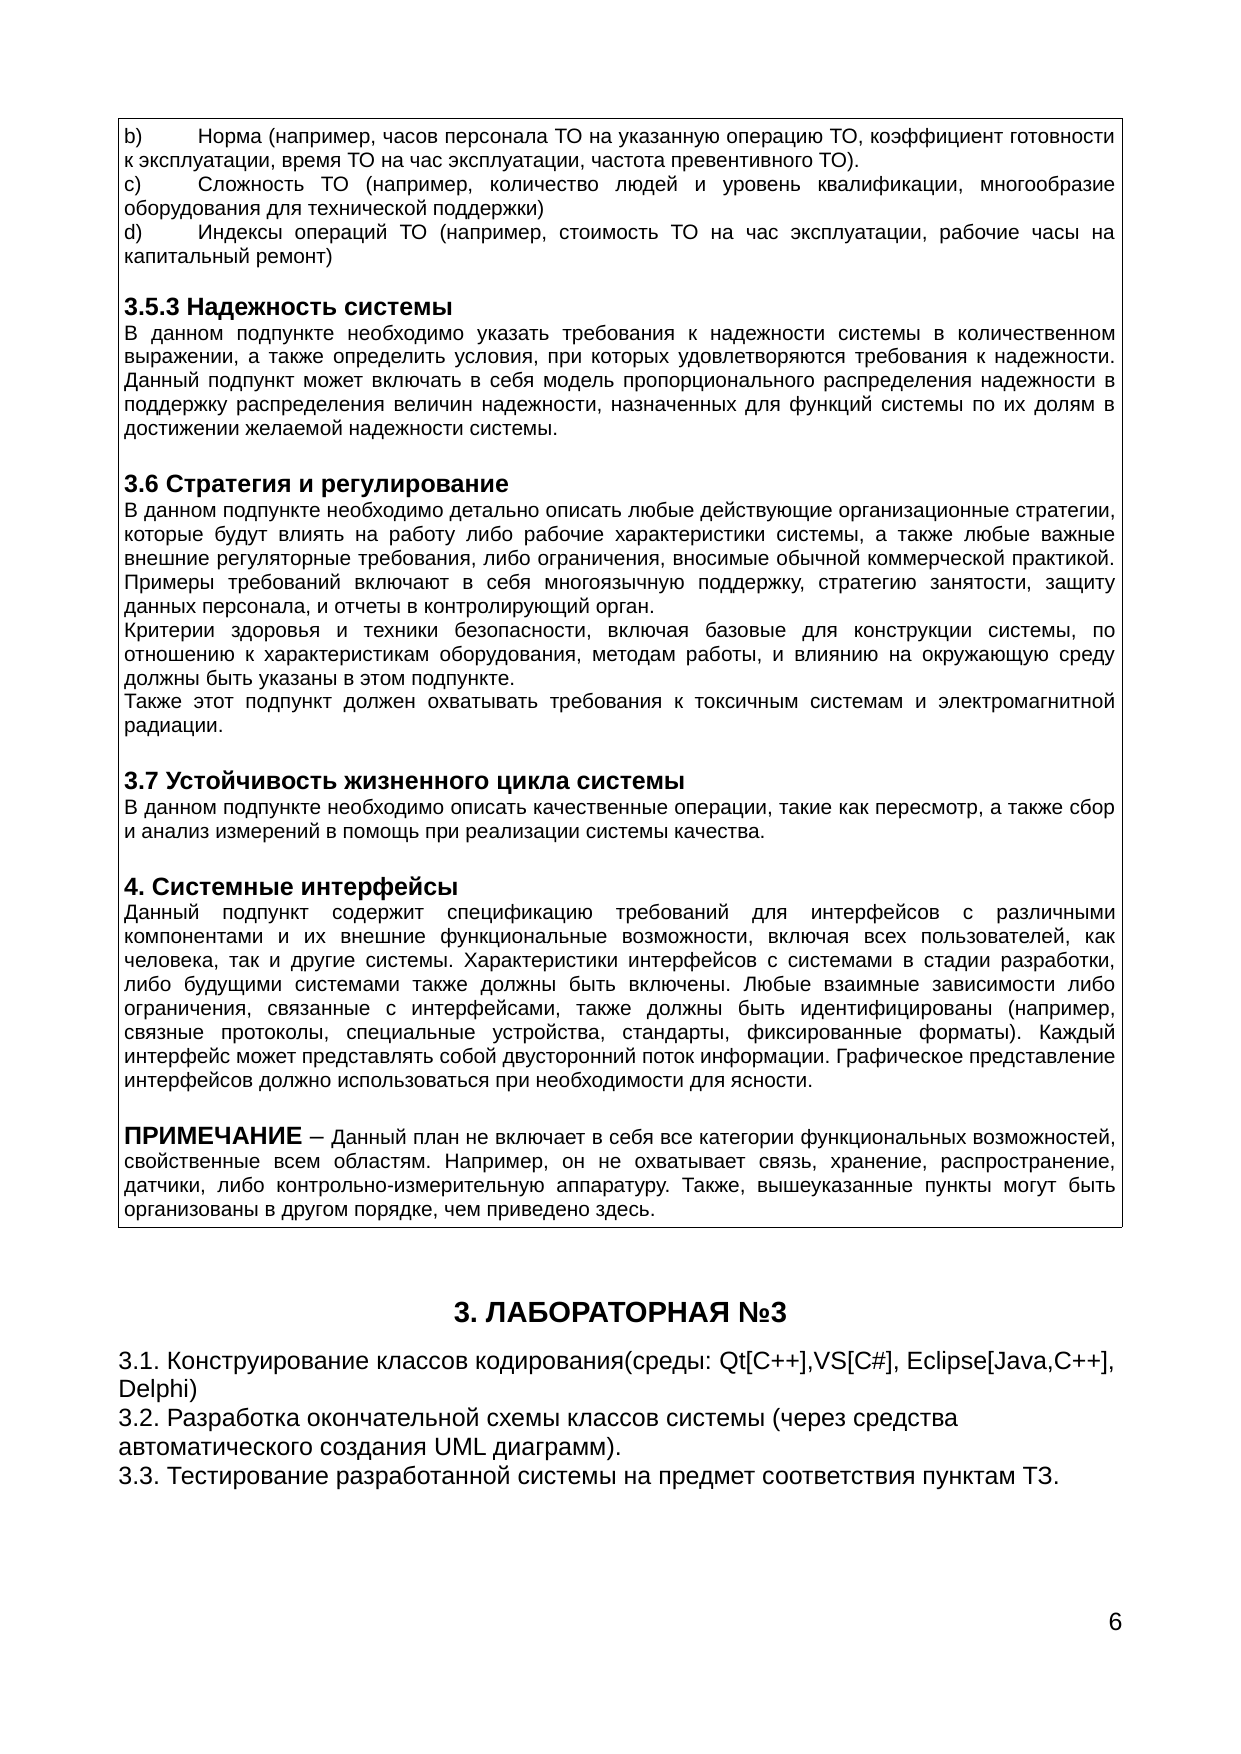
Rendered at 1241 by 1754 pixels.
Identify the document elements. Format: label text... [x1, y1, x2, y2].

text 3.2. Разработка окончательной схемы классов системы (через средства автоматического создания UML диаграмм). [118, 1403, 1122, 1461]
subtitle 3. Лабораторная №3 [118, 1295, 1122, 1328]
text 3.3. Тестирование разработанной системы на предмет соответствия пунктам ТЗ. [118, 1461, 1122, 1489]
table_header b) Норма (например, часов персонала ТО на указанную операцию ТО, коэффициент готовности к эксплуатации, время ТО на час эксплуатации, частота превентивного ТО). c) Сложность ТО (например, количество людей и уровень квалификации, многообразие оборудования для технической поддержки) d) Индексы операций ТО (например, стоимость ТО на час эксплуатации, рабочие часы на капитальный ремонт) 3.5.3 Надежность системы В данном подпункте необходимо указать требования к надежности системы в количественном выражении, а также определить условия, при которых удовлетворяются требования к надежности. Данный подпункт может включать в себя модель пропорционального распределения надежности в поддержку распределения величин надежности, назначенных для функций системы по их долям в достижении желаемой надежности системы. 3.6 Стратегия и регулирование В данном подпункте необходимо детально описать любые действующие организационные стратегии, которые будут влиять на работу либо рабочие характеристики системы, а также любые важные внешние регуляторные требования, либо ограничения, вносимые обычной коммерческой практикой. Примеры требований включают в себя многоязычную поддержку, стратегию занятости, защиту данных персонала, и отчеты в контролирующий орган. Критерии здоровья и техники безопасности, включая базовые для конструкции системы, по отношению к характеристикам оборудования, методам работы, и влиянию на окружающую среду должны быть указаны в этом подпункте. Также этот подпункт должен охватывать требования к токсичным системам и электромагнитной радиации. 3.7 Устойчивость жизненного цикла системы В данном подпункте необходимо описать качественные операции, такие как пересмотр, а также сбор и анализ измерений в помощь при реализации системы качества. 4. Системные интерфейсы Данный подпункт содержит спецификацию требований для интерфейсов с различными компонентами и их внешние функциональные возможности, включая всех пользователей, как человека, так и другие системы. Характеристики интерфейсов с системами в стадии разработки, либо будущими системами также должны быть включены. Любые взаимные зависимости либо ограничения, связанные с интерфейсами, также должны быть идентифицированы (например, связные протоколы, специальные устройства, стандарты, фиксированные форматы). Каждый интерфейс может представлять собой двусторонний поток информации. Графическое представление интерфейсов должно использоваться при необходимости для ясности. ПРИМЕЧАНИЕ – Данный план не включает в себя все категории функциональных возможностей, свойственные всем областям. Например, он не охватывает связь, хранение, распространение, датчики, либо контрольно-измерительную аппаратуру. Также, вышеуказанные пункты могут быть организованы в другом порядке, чем приведено здесь. [119, 119, 1122, 1227]
text 3.1. Конструирование классов кодирования(среды: Qt[C++],VS[C#], Eclipse[Java,C++], Delphi) [118, 1346, 1122, 1403]
